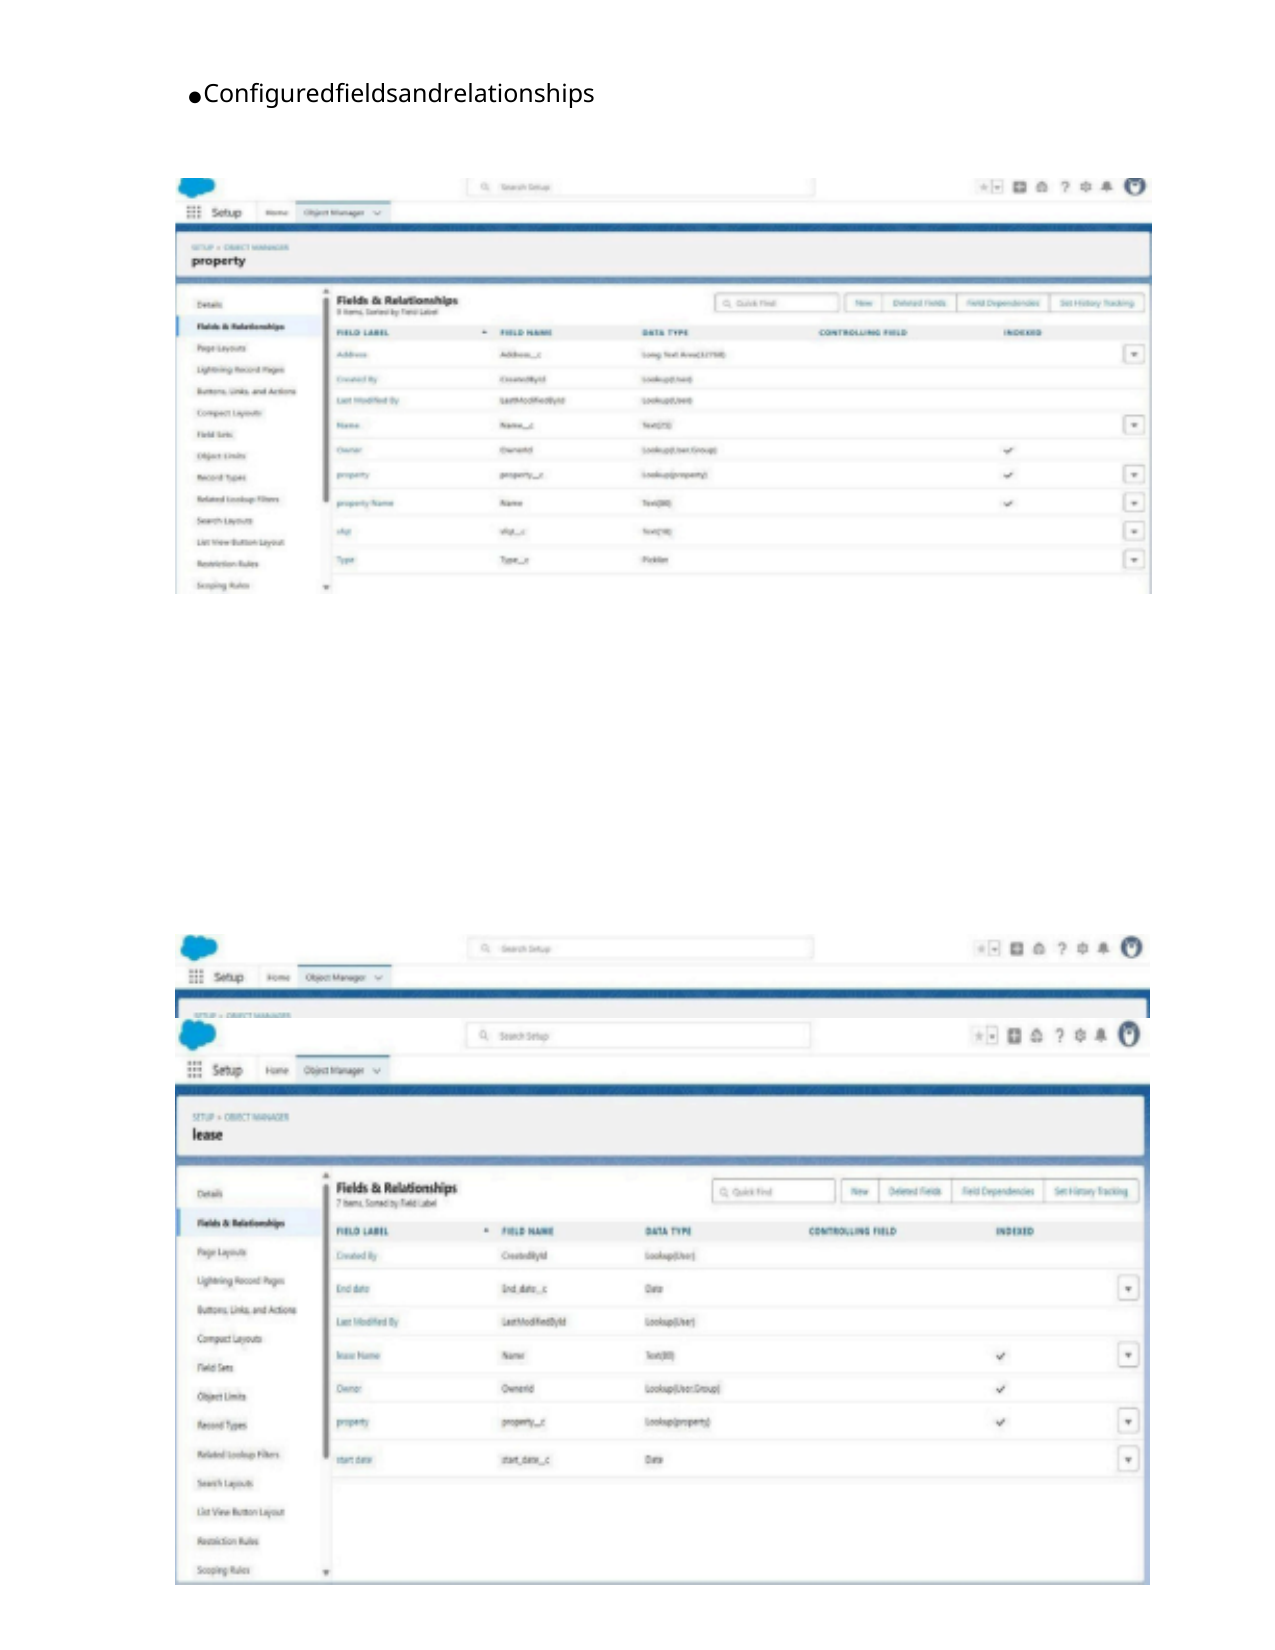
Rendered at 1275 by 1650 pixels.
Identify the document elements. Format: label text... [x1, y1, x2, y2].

text ●Configuredfieldsandrelationships [187, 63, 1266, 111]
